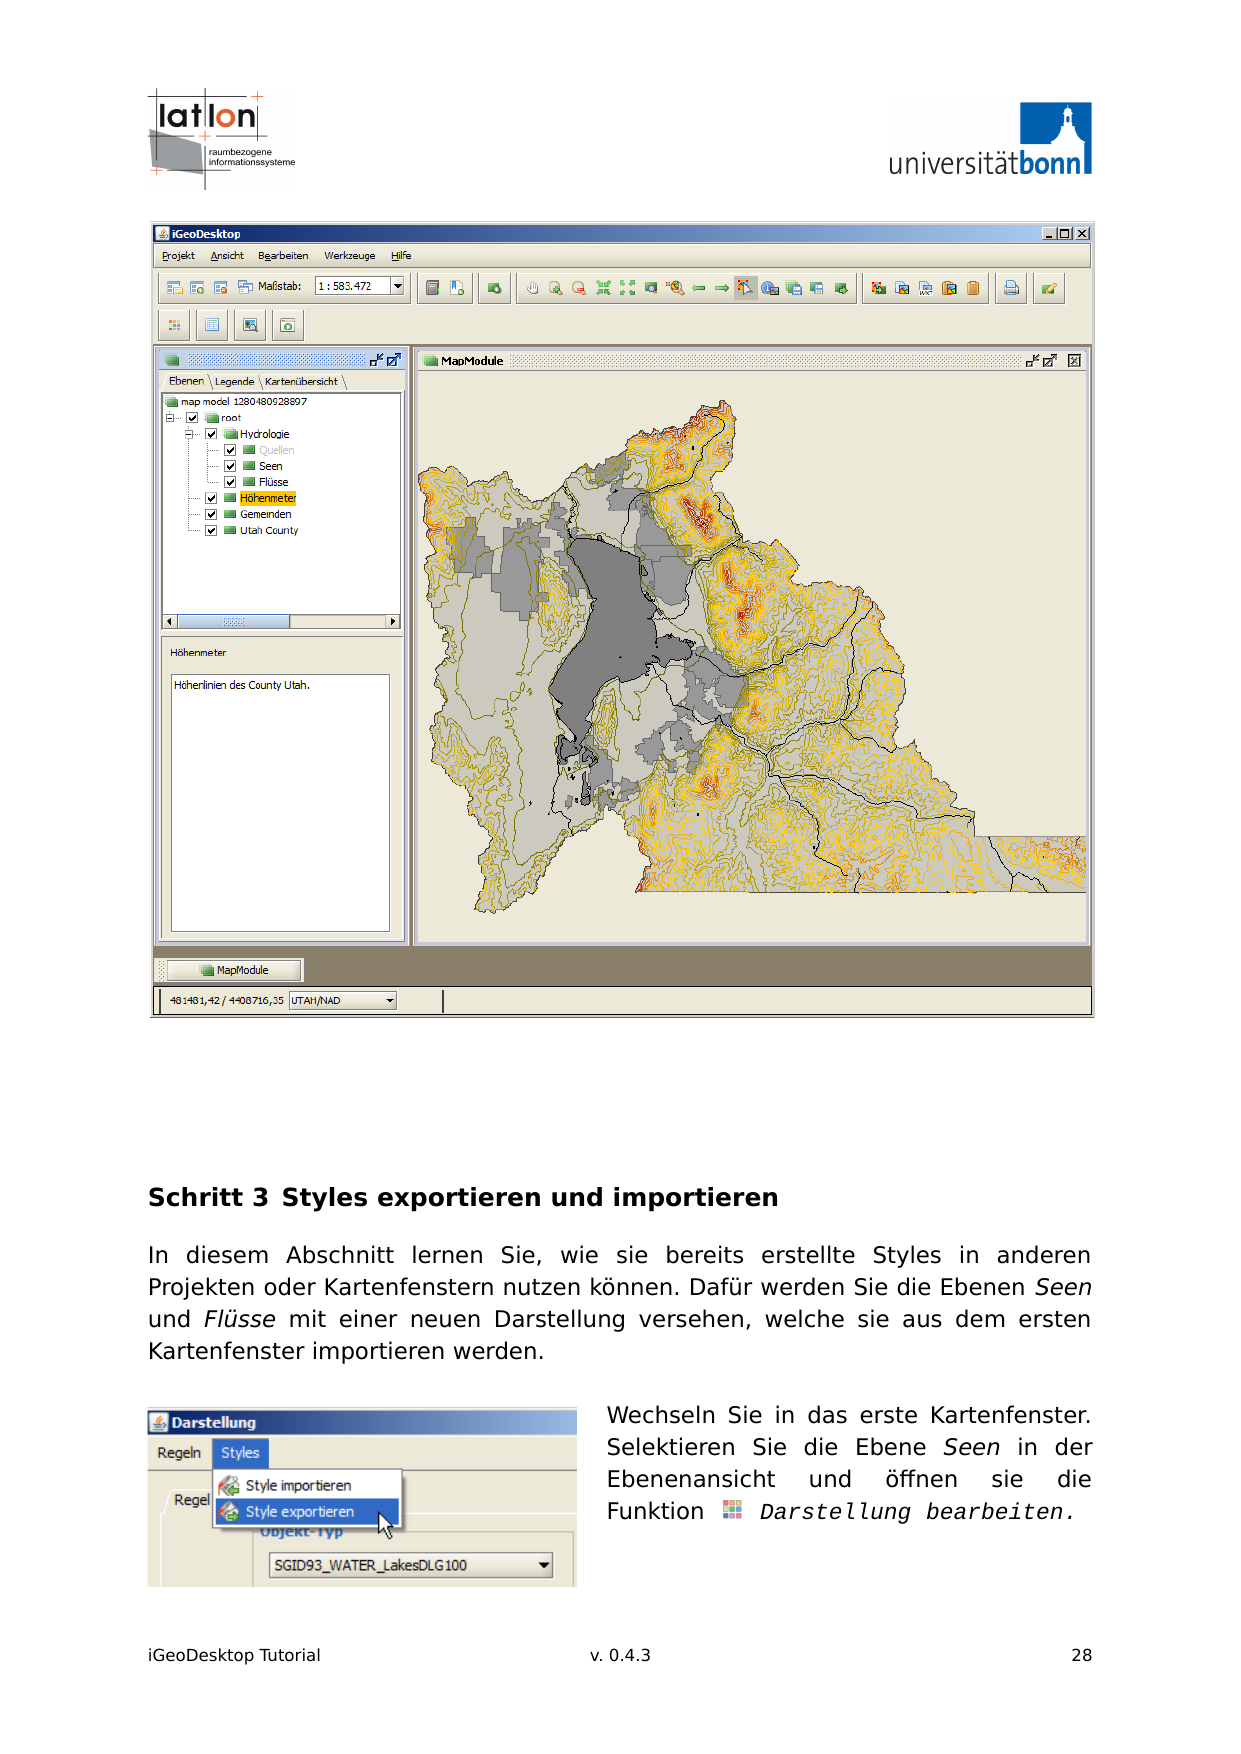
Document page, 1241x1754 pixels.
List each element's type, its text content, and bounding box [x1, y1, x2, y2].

text In diesem Abschnitt lernen Sie, wie sie bereits erstellte Styles in anderen Projekten oder Kartenfenstern nutzen können. Dafür werden Sie die Ebenen Seen und Flüsse mit einer neuen Darstellung versehen, welche sie aus dem ersten Kartenfenster importieren werden. Wechseln Sie in das erste Kartenfenster. Selektieren Sie die Ebene Seen in der Ebenenansicht und öffnen sie die Funktion Darstellung bearbeiten. [148, 1242, 1092, 1526]
subtitle Styles exportieren und importieren [148, 1183, 1092, 1212]
picture [147, 1407, 577, 1587]
picture [722, 1499, 743, 1520]
picture [147, 88, 295, 190]
picture [149, 221, 1095, 1018]
picture [889, 102, 1093, 174]
